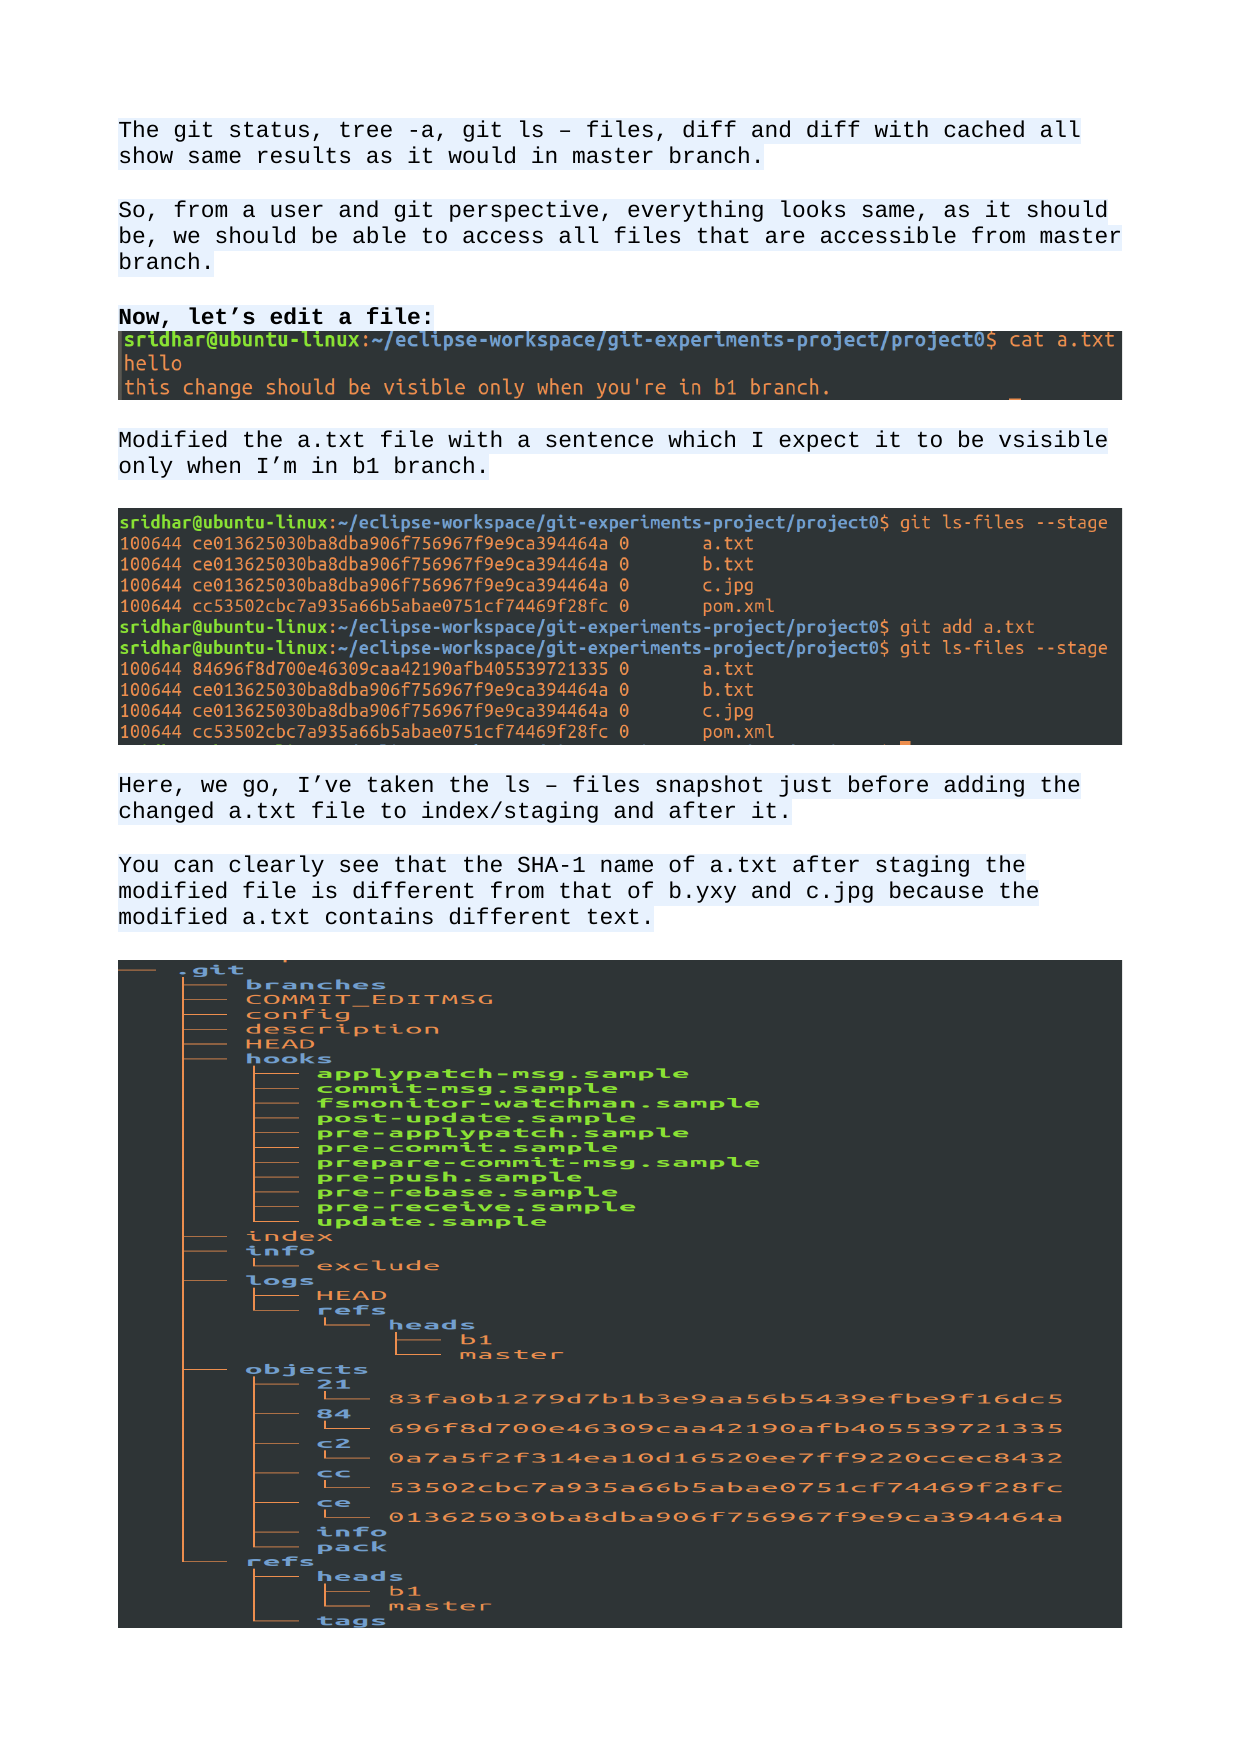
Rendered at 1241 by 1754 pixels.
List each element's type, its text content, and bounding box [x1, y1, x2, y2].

picture [118, 331, 1123, 400]
picture [118, 960, 1123, 1628]
text Now, let’s edit a file: [118, 305, 1122, 331]
text Modified the a.txt file with a sentence which I expect it to be vsisible only when I’m in b1 branch. [118, 428, 1122, 480]
text So, from a user and git perspective, everything looks same, as it should be, we should be able to access all files that are accessible from master branch. [118, 199, 1122, 277]
text The git status, tree -a, git ls – files, diff and diff with cached all show same results as it would in master branch. [118, 118, 1122, 170]
text You can clearly see that the SHA-1 name of a.txt after staging the modified file is different from that of b.yxy and c.jpg because the modified a.txt contains different text. [118, 854, 1122, 932]
picture [118, 508, 1123, 745]
text Here, we go, I’ve taken the ls – files snapshot just before adding the changed a.txt file to index/staging and after it. [118, 773, 1122, 825]
